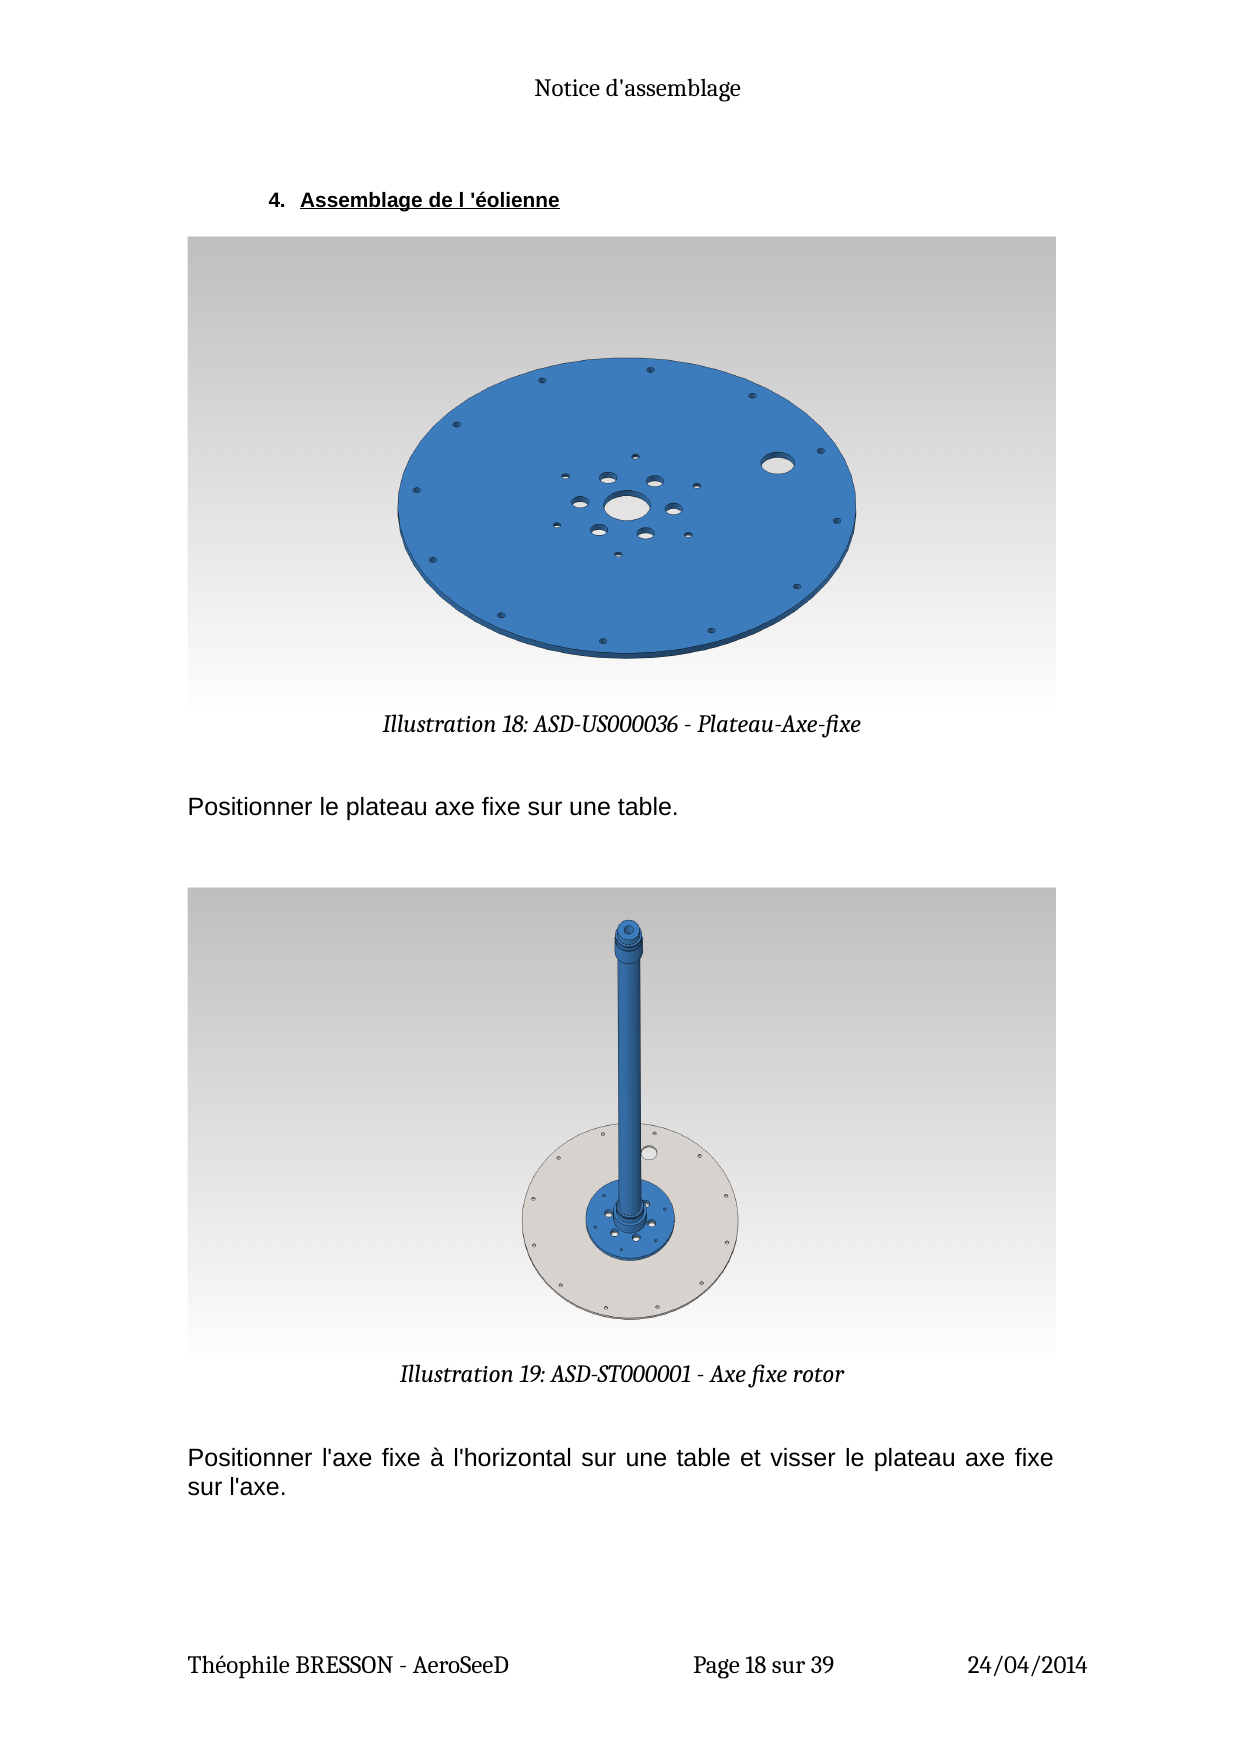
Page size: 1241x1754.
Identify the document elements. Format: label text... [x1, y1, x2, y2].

text Positionner l'axe fixe à l'horizontal sur une table et visser le plateau axe fixe sur l'axe. [187, 1443, 1056, 1500]
picture [187, 236, 1056, 710]
subtitle Assemblage de l 'éolienne [262, 187, 1056, 211]
picture [187, 887, 1056, 1361]
text Illustration 18: ASD-US000036 - Plateau-Axe-fixe [187, 710, 1056, 738]
text Positionner le plateau axe fixe sur une table. [187, 792, 1056, 821]
text Illustration 19: ASD-ST000001 - Axe fixe rotor [187, 1361, 1056, 1389]
